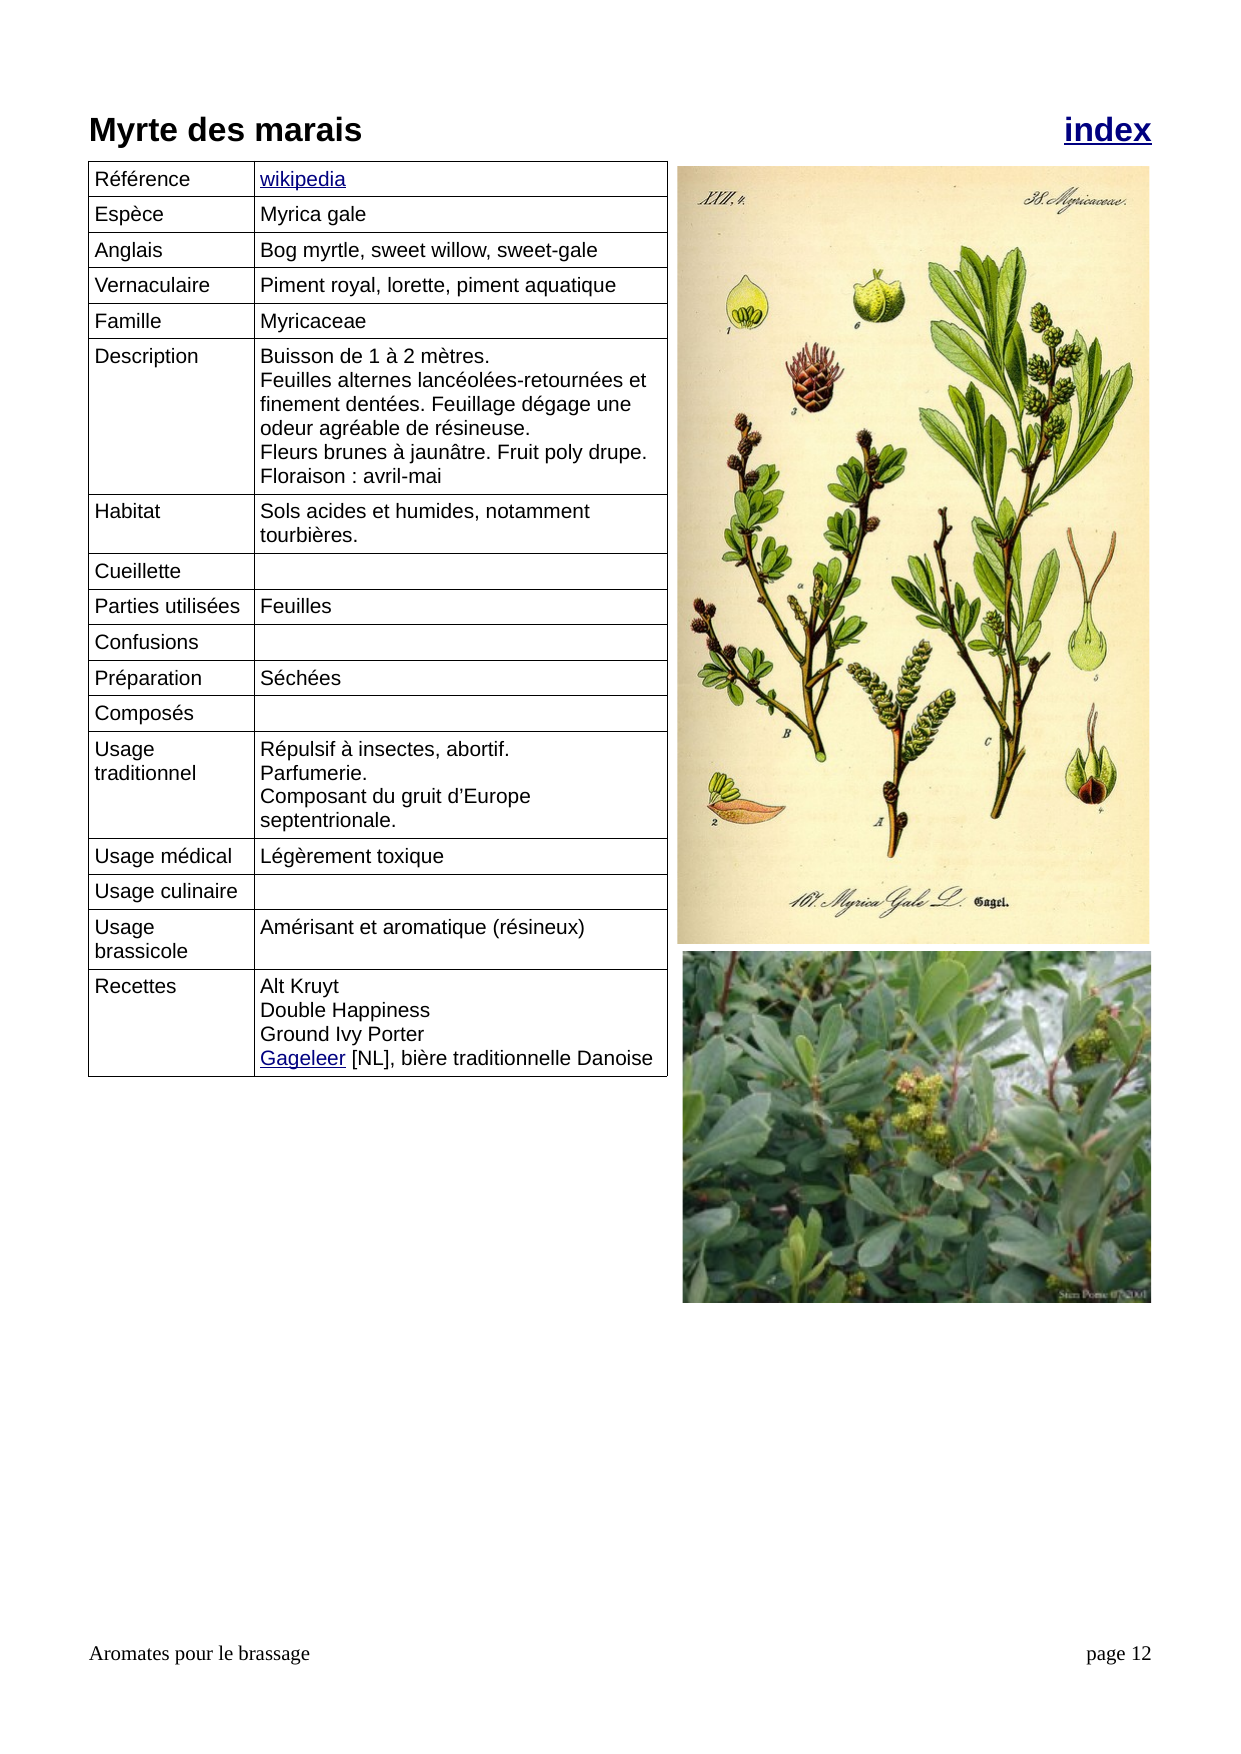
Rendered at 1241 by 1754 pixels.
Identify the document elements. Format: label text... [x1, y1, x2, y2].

table_cell Vernaculaire [89, 268, 254, 303]
table_cell Espèce [89, 197, 254, 232]
table_cell Confusions [89, 625, 254, 659]
table_cell Habitat [89, 495, 254, 553]
table_cell Usage traditionnel [89, 732, 254, 838]
table_cell Usage culinaire [89, 875, 254, 909]
table_cell Myricaceae [255, 304, 667, 338]
table_cell Usage médical [89, 839, 254, 873]
table_cell Bog myrtle, sweet willow, sweet-gale [255, 233, 667, 267]
table_cell Sols acides et humides, notamment tourbières. [255, 495, 667, 553]
table_header Référence [89, 162, 254, 196]
subtitle Myrte des marais index [88, 109, 1152, 148]
table_cell [255, 625, 667, 659]
table_cell Légèrement toxique [255, 839, 667, 873]
picture [677, 166, 1150, 944]
picture [682, 951, 1152, 1303]
table_cell Cueillette [89, 554, 254, 588]
table_cell Anglais [89, 233, 254, 267]
table_cell Préparation [89, 661, 254, 695]
table_cell [255, 554, 667, 588]
table_cell Famille [89, 304, 254, 338]
table_header wikipedia [255, 162, 667, 196]
table_cell Usage brassicole [89, 910, 254, 968]
table_cell [255, 696, 667, 731]
table_cell Piment royal, lorette, piment aquatique [255, 268, 667, 303]
table_cell Répulsif à insectes, abortif. Parfumerie. Composant du gruit d’Europe septentrionale. [255, 732, 667, 838]
table_cell [255, 875, 667, 909]
table_cell Buisson de 1 à 2 mètres. Feuilles alternes lancéolées-retournées et finement dentées. Feuillage dégage une odeur agréable de résineuse. Fleurs brunes à jaunâtre. Fruit poly drupe. Floraison : avril-mai [255, 339, 667, 493]
table_cell Recettes [89, 970, 254, 1076]
table_cell Séchées [255, 661, 667, 695]
table_cell Amérisant et aromatique (résineux) [255, 910, 667, 968]
table_cell Composés [89, 696, 254, 731]
table_cell Alt Kruyt Double Happiness Ground Ivy Porter Gageleer [NL], bière traditionnelle Danoise [255, 970, 667, 1076]
table_cell Myrica gale [255, 197, 667, 232]
table_cell Description [89, 339, 254, 493]
table_cell Parties utilisées [89, 590, 254, 624]
table_cell Feuilles [255, 590, 667, 624]
